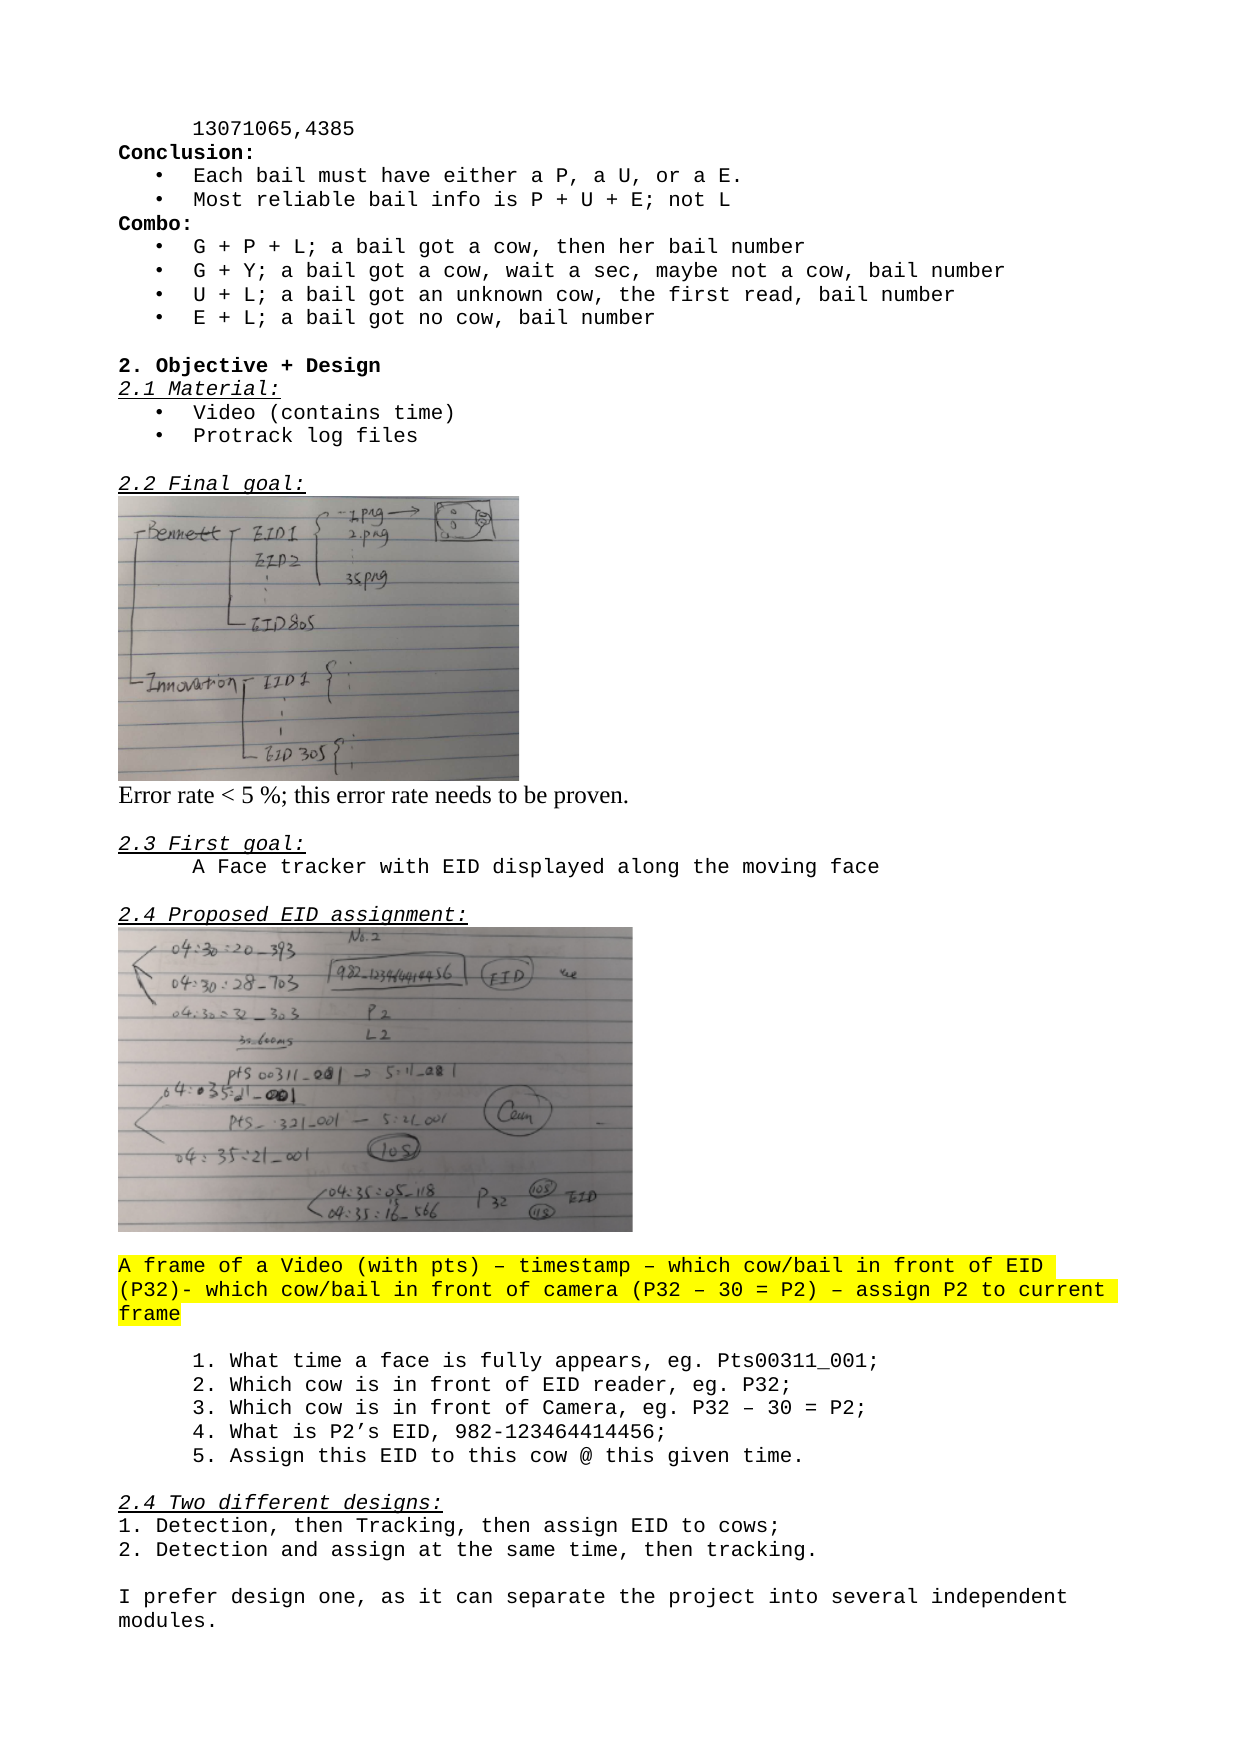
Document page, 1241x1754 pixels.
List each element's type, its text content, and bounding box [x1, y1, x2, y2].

text A Face tracker with EID displayed along the moving face [118, 857, 1122, 880]
text 2.2 Final goal: [118, 473, 1122, 496]
text 5. Assign this EID to this cow @ this given time. [192, 1444, 1122, 1468]
text 3. Which cow is in front of Camera, eg. P32 – 30 = P2; [192, 1397, 1122, 1421]
text 2.3 First goal: [118, 833, 1122, 857]
picture [118, 496, 520, 781]
list Video (contains time) [156, 402, 1122, 426]
text A frame of a Video (with pts) – timestamp – which cow/bail in front of EID (P32)- which cow/bail in front of camera (P32 – 30 = P2) – assign P2 to current frame [118, 1255, 1122, 1326]
list G + P + L; a bail got a cow, then her bail number [156, 236, 1122, 260]
text Error rate < 5 %; this error rate needs to be proven. [118, 781, 1122, 809]
text 2. Objective + Design [118, 354, 1122, 378]
list E + L; a bail got no cow, bail number [156, 307, 1122, 331]
text Conclusion: [118, 142, 1122, 165]
list Protrack log files [156, 426, 1122, 449]
text 4. What is P2’s EID, 982-123464414456; [192, 1421, 1122, 1444]
list U + L; a bail got an unknown cow, the first read, bail number [156, 284, 1122, 307]
list Most reliable bail info is P + U + E; not L [156, 189, 1122, 213]
text 2.4 Two different designs: [118, 1492, 1122, 1516]
text 2.1 Material: [118, 378, 1122, 402]
text I prefer design one, as it can separate the project into several independent modules. [118, 1586, 1122, 1634]
list G + Y; a bail got a cow, wait a sec, maybe not a cow, bail number [156, 260, 1122, 284]
picture [118, 927, 633, 1232]
text Combo: [118, 213, 1122, 236]
list Each bail must have either a P, a U, or a E. [156, 165, 1122, 189]
text 2. Which cow is in front of EID reader, eg. P32; [192, 1374, 1122, 1397]
text 2.4 Proposed EID assignment: [118, 904, 1122, 927]
text 13071065,4385 [192, 118, 1122, 142]
text 1. What time a face is fully appears, eg. Pts00311_001; [192, 1350, 1122, 1374]
text 2. Detection and assign at the same time, then tracking. [118, 1539, 1122, 1563]
text 1. Detection, then Tracking, then assign EID to cows; [118, 1516, 1122, 1539]
